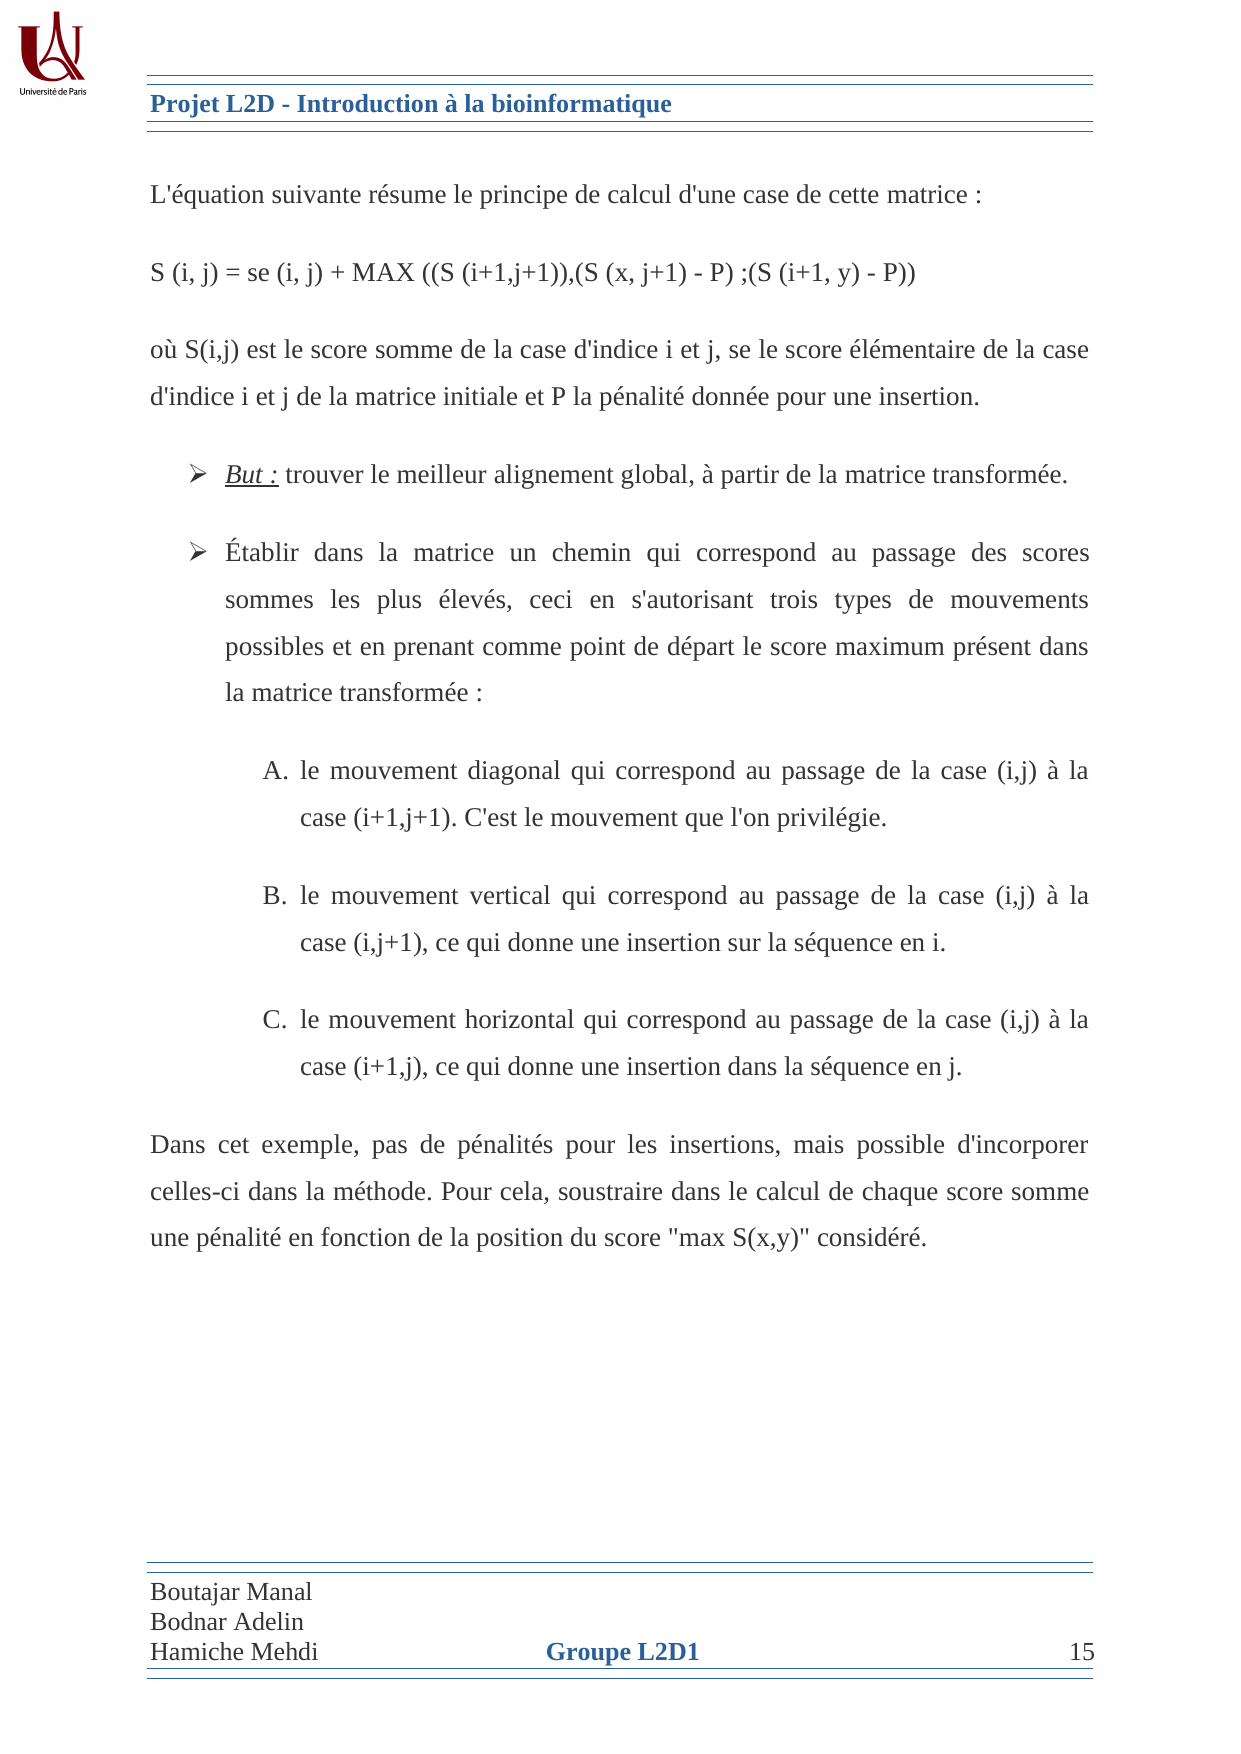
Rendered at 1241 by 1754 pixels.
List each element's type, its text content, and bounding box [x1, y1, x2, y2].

text L'équation suivante résume le principe de calcul d'une case de cette matrice : [150, 178, 1090, 209]
list Établir dans la matrice un chemin qui correspond au passage des scores sommes les plus élevés, ceci en s'autorisant trois types de mouvements possibles et en prenant comme point de départ le score maximum présent dans la matrice transformée : [187, 536, 1090, 708]
text où S(i,j) est le score somme de la case d'indice i et j, se le score élémentaire de la case d'indice i et j de la matrice initiale et P la pénalité donnée pour une insertion. [150, 334, 1090, 411]
text Dans cet exemple, pas de pénalités pour les insertions, mais possible d'incorporer celles-ci dans la méthode. Pour cela, soustraire dans le calcul de chaque score somme une pénalité en fonction de la position du score "max S(x,y)" considéré. [150, 1128, 1090, 1253]
picture [0, 0, 101, 107]
list le mouvement vertical qui correspond au passage de la case (i,j) à la case (i,j+1), ce qui donne une insertion sur la séquence en i. [262, 879, 1090, 957]
list le mouvement diagonal qui correspond au passage de la case (i,j) à la case (i+1,j+1). C'est le mouvement que l'on privilégie. [262, 754, 1090, 832]
list le mouvement horizontal qui correspond au passage de la case (i,j) à la case (i+1,j), ce qui donne une insertion dans la séquence en j. [262, 1003, 1090, 1081]
list But : trouver le meilleur alignement global, à partir de la matrice transformée. [187, 458, 1090, 489]
text S (i, j) = se (i, j) + MAX ((S (i+1,j+1)),(S (x, j+1) - P) ;(S (i+1, y) - P)) [150, 256, 1090, 287]
